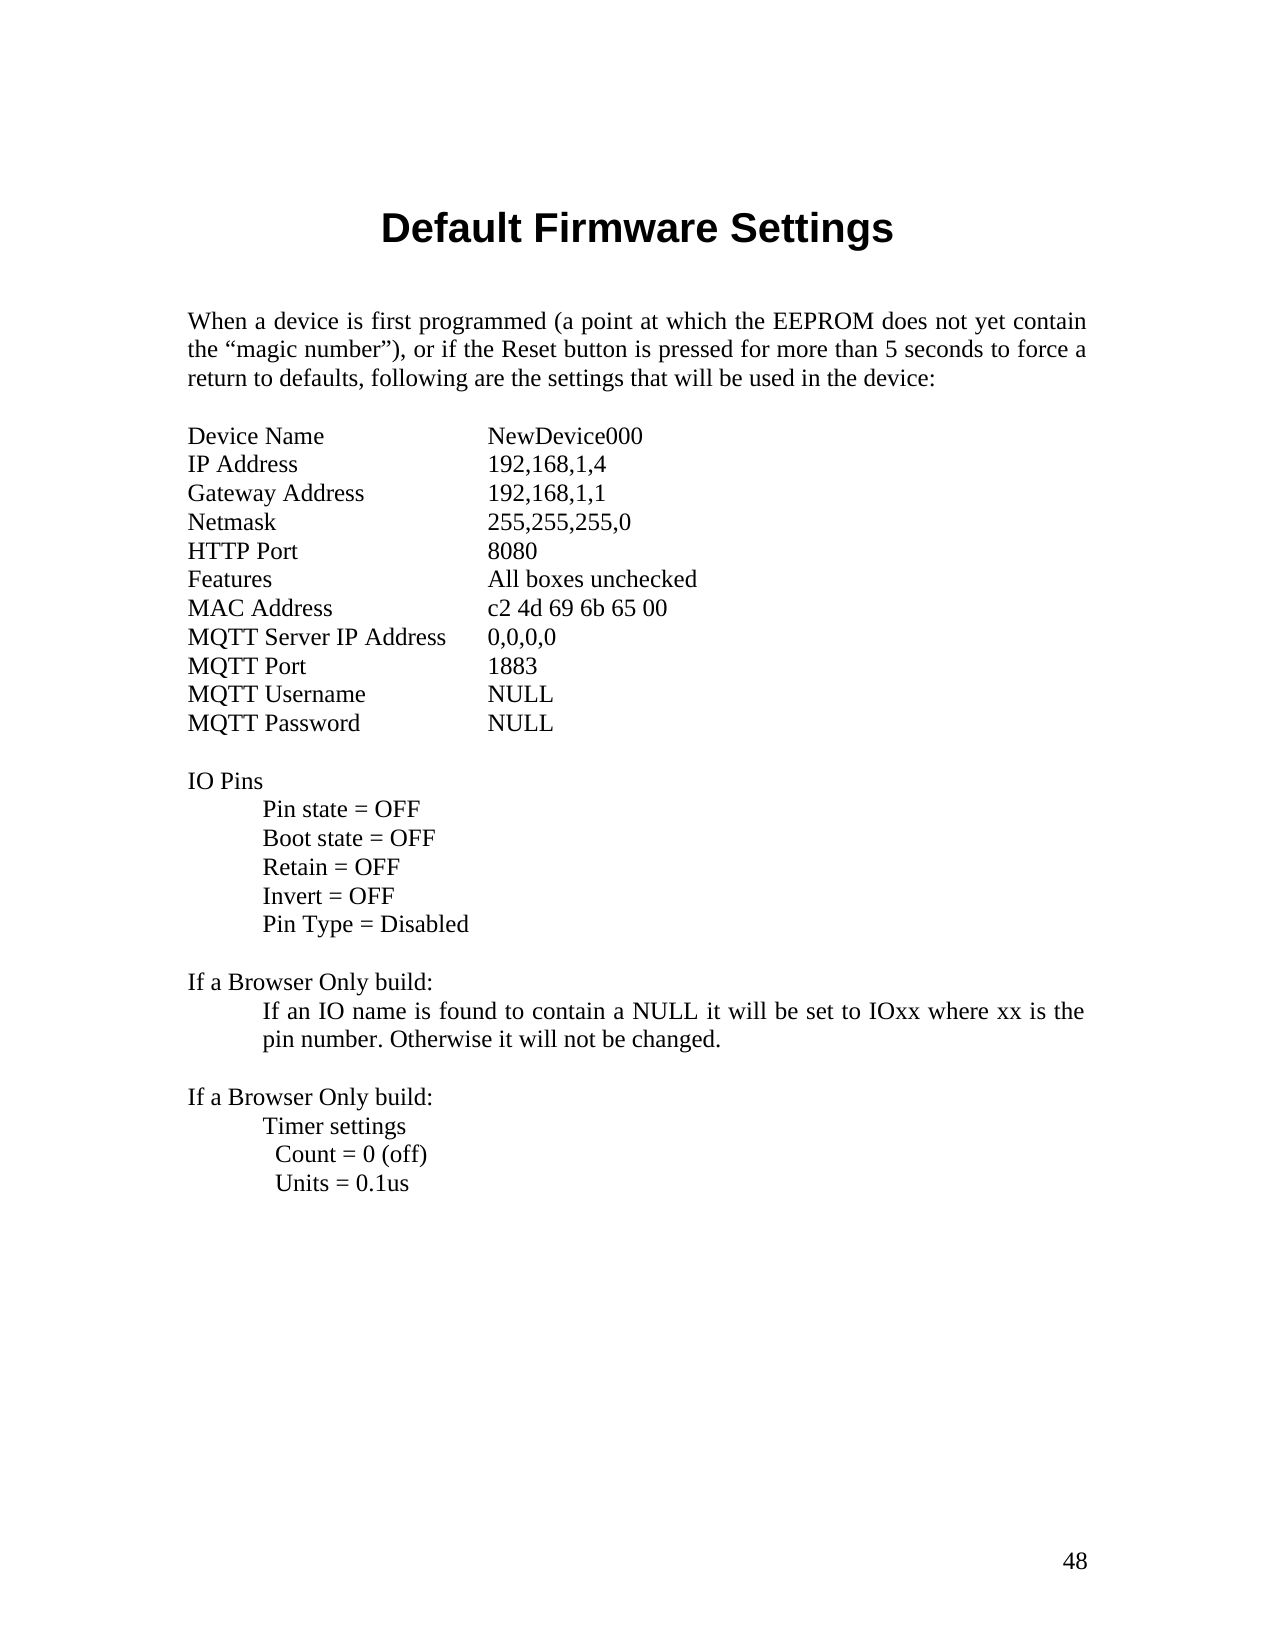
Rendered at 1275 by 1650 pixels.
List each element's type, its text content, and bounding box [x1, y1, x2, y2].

text Device Name NewDevice000 [187, 421, 1087, 449]
text Timer settings [262, 1111, 1087, 1139]
text Pin Type = Disabled [262, 909, 1087, 938]
text Count = 0 (off) [262, 1139, 1087, 1168]
text MQTT Port 1883 [187, 651, 1087, 679]
text Retain = OFF [262, 852, 1087, 881]
text MAC Address c2 4d 69 6b 65 00 [187, 593, 1087, 622]
text Boot state = OFF [262, 823, 1087, 852]
subtitle Default Firmware Settings [187, 204, 1087, 252]
text Gateway Address 192,168,1,1 [187, 478, 1087, 507]
text HTTP Port 8080 [187, 536, 1087, 564]
text When a device is first programmed (a point at which the EEPROM does not yet contain the “magic number”), or if the Reset button is pressed for more than 5 seconds to force a return to defaults, following are the settings that will be used in the device: [187, 306, 1087, 392]
text If an IO name is found to contain a NULL it will be set to IOxx where xx is the pin number. Otherwise it will not be changed. [262, 996, 1087, 1053]
text If a Browser Only build: [187, 967, 1087, 996]
text IP Address 192,168,1,4 [187, 449, 1087, 478]
text Invert = OFF [262, 881, 1087, 909]
text Units = 0.1us [262, 1168, 1087, 1197]
text MQTT Username NULL [187, 679, 1087, 708]
text MQTT Password NULL [187, 708, 1087, 737]
text IO Pins [187, 766, 1087, 794]
text Pin state = OFF [262, 794, 1087, 823]
text Netmask 255,255,255,0 [187, 507, 1087, 536]
text MQTT Server IP Address 0,0,0,0 [187, 622, 1087, 651]
text If a Browser Only build: [187, 1082, 1087, 1111]
text Features All boxes unchecked [187, 564, 1087, 593]
